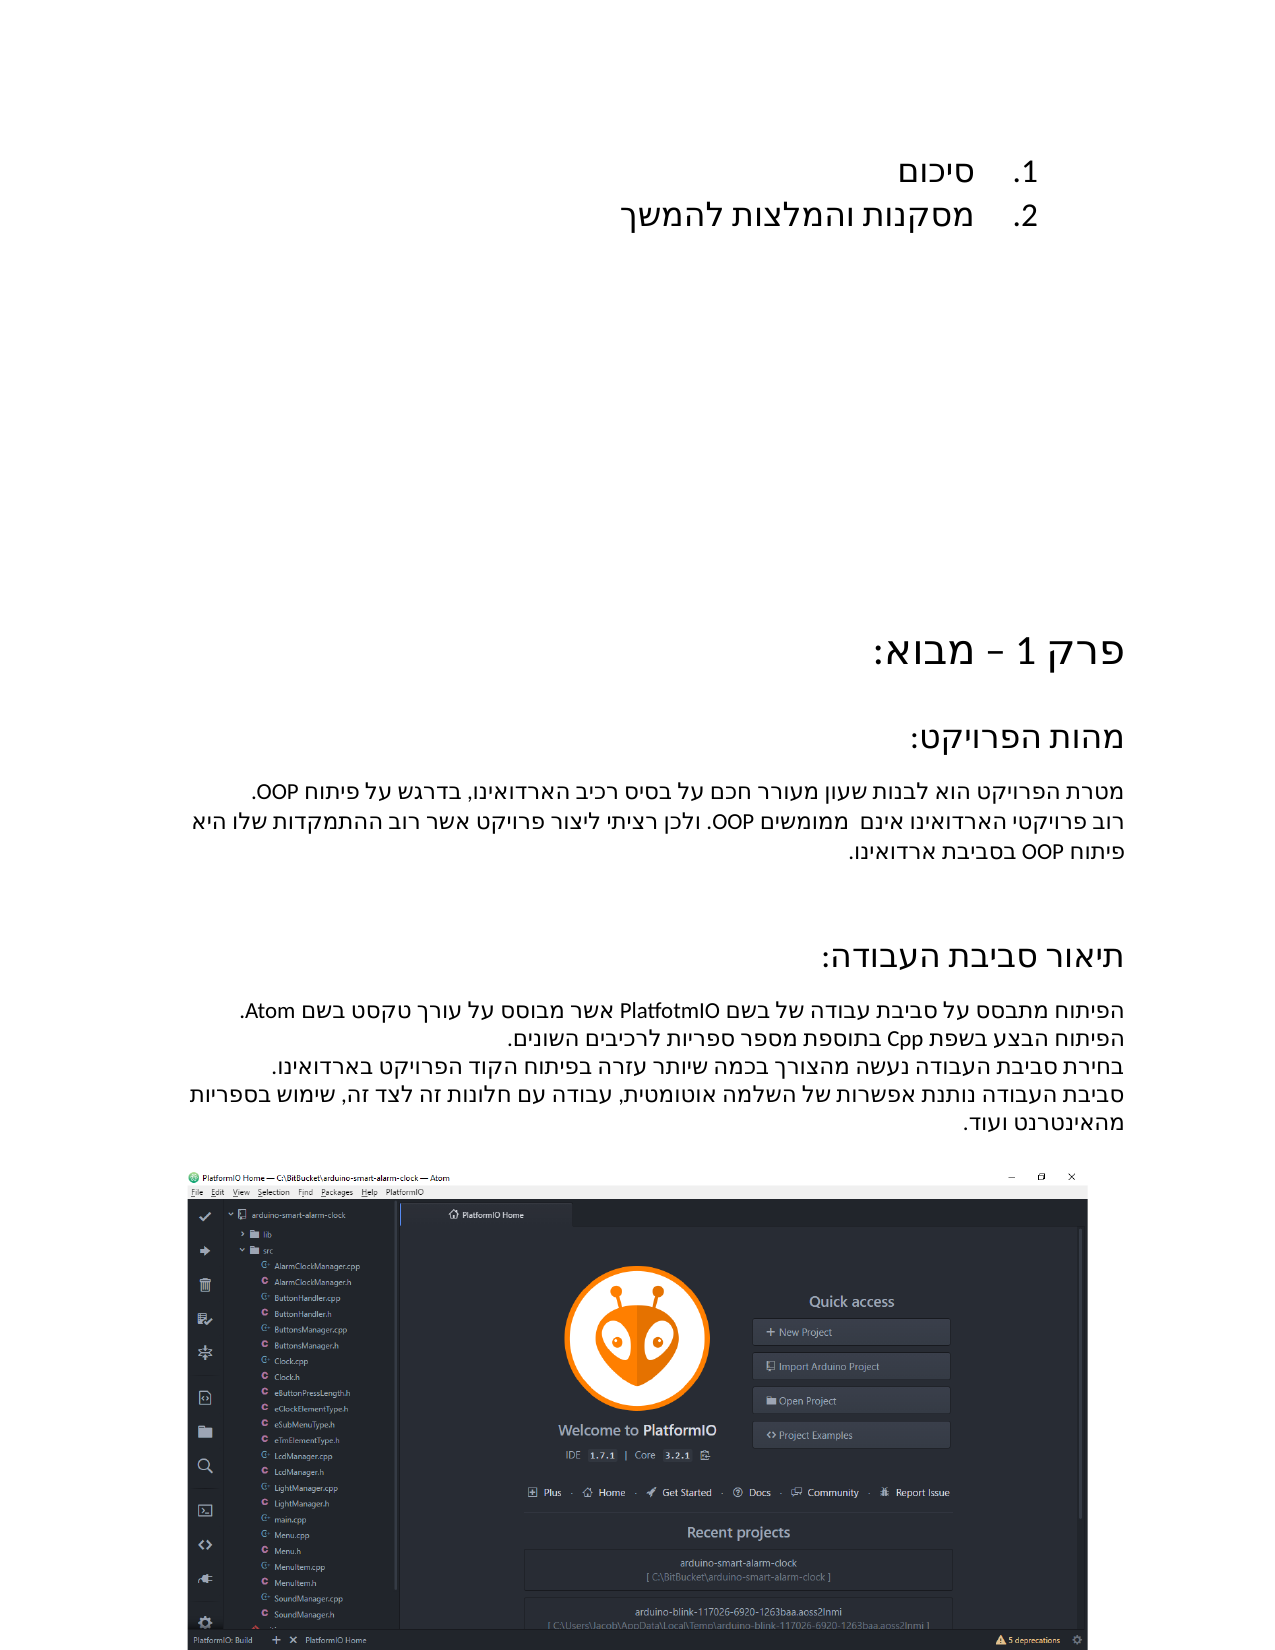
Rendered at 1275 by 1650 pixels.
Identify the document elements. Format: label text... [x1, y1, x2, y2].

list סיכום [150, 150, 1012, 191]
list מסקנות והמלצות להמשך [150, 194, 1012, 235]
subtitle מהות הפרויקט: [150, 716, 1125, 757]
text בחירת סביבת העבודה נעשה מהצורך בכמה שיותר עזרה בפיתוח הקוד הפרויקט בארדואינו. [150, 1052, 1125, 1080]
text מטרת הפרויקט הוא לבנות שעון מעורר חכם על בסיס רכיב הארדואינו, בדרגש על פיתוח OOP. רוב פרויקטי הארדואינו אינם ממומשים OOP. ולכן רציתי ליצור פרויקט אשר רוב ההתמקדות שלו היא פיתוח OOP בסביבת ארדואינו. [150, 777, 1125, 895]
text סביבת העבודה נותנת אפשרות של השלמה אוטומטית, עבודה עם חלונות זה לצד זה, שימוש בספריות מהאינטרנט ועוד. [150, 1080, 1125, 1136]
subtitle פרק 1 – מבוא: [150, 624, 1125, 674]
picture [187, 1170, 1088, 1650]
text הפיתוח הבצע בשפת Cpp בתוספת מספר ספריות לרכיבים השונים. [150, 1024, 1125, 1052]
text הפיתוח מתבסס על סביבת עבודה של בשם PlatfotmIO אשר מבוסס על עורך טקסט בשם Atom. [150, 996, 1125, 1024]
subtitle תיאור סביבת העבודה: [150, 935, 1125, 976]
